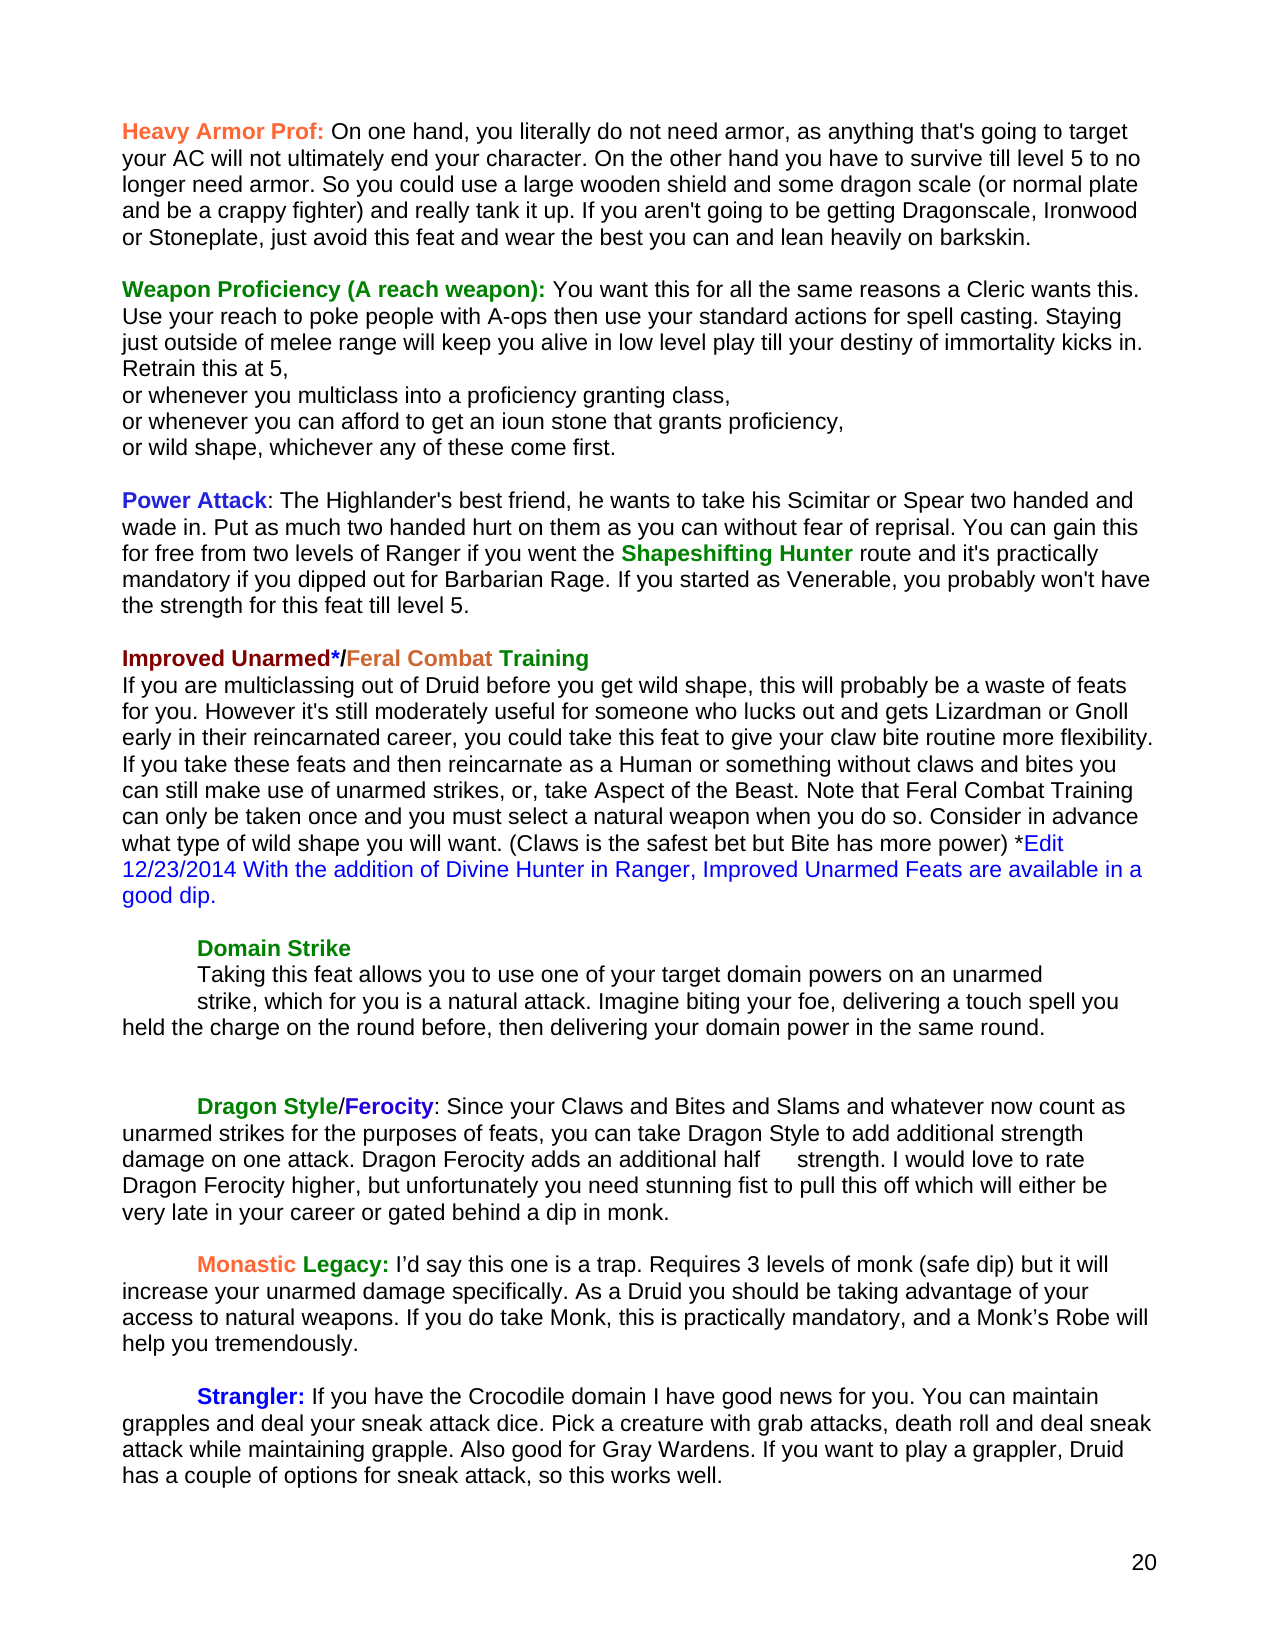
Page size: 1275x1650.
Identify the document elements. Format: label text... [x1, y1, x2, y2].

text or whenever you can afford to get an ioun stone that grants proficiency, [122, 408, 1157, 434]
text Power Attack: The Highlander's best friend, he wants to take his Scimitar or Spear two handed and wade in. Put as much two handed hurt on them as you can without fear of reprisal. You can gain this for free from two levels of Ranger if you went the Shapeshifting Hunter route and it's practically mandatory if you dipped out for Barbarian Rage. If you started as Venerable, you probably won't have the strength for this feat till level 5. [122, 487, 1157, 619]
text or whenever you multiclass into a proficiency granting class, [122, 382, 1157, 408]
text Heavy Armor Prof: On one hand, you literally do not need armor, as anything that's going to target your AC will not ultimately end your character. On the other hand you have to survive till level 5 to no longer need armor. So you could use a large wooden shield and some dragon scale (or normal plate and be a crappy fighter) and really tank it up. If you aren't going to be getting Dragonscale, Ironwood or Stoneplate, just avoid this feat and wear the best you can and lean heavily on barkskin. [122, 118, 1157, 250]
text Taking this feat allows you to use one of your target domain powers on an unarmed strike, which for you is a natural attack. Imagine biting your foe, delivering a touch spell you held the charge on the round before, then delivering your domain power in the same round. [122, 961, 1157, 1041]
text Improved Unarmed*/Feral Combat Training [122, 645, 1157, 672]
text Domain Strike [122, 935, 1157, 961]
text Strangler: If you have the Crocodile domain I have good news for you. You can maintain grapples and deal your sneak attack dice. Pick a creature with grab attacks, death roll and deal sneak attack while maintaining grapple. Also good for Gray Wardens. If you want to play a grappler, Druid has a couple of options for sneak attack, so this works well. [122, 1383, 1157, 1488]
text Monastic Legacy: I’d say this one is a trap. Requires 3 levels of monk (safe dip) but it will increase your unarmed damage specifically. As a Druid you should be taking advantage of your access to natural weapons. If you do take Monk, this is practically mandatory, and a Monk’s Robe will help you tremendously. [122, 1251, 1157, 1357]
text Dragon Style/Ferocity: Since your Claws and Bites and Slams and whatever now count as unarmed strikes for the purposes of feats, you can take Dragon Style to add additional strength damage on one attack. Dragon Ferocity adds an additional half strength. I would love to rate Dragon Ferocity higher, but unfortunately you need stunning fist to pull this off which will either be very late in your career or gated behind a dip in monk. [122, 1093, 1157, 1225]
text Weapon Proficiency (A reach weapon): You want this for all the same reasons a Cleric wants this. Use your reach to poke people with A-ops then use your standard actions for spell casting. Staying just outside of melee range will keep you alive in low level play till your destiny of immortality kicks in. Retrain this at 5, [122, 276, 1157, 382]
text or wild shape, whichever any of these come first. [122, 434, 1157, 461]
text If you are multiclassing out of Druid before you get wild shape, this will probably be a waste of feats for you. However it's still moderately useful for someone who lucks out and gets Lizardman or Gnoll early in their reincarnated career, you could take this feat to give your claw bite routine more flexibility. If you take these feats and then reincarnate as a Human or something without claws and bites you can still make use of unarmed strikes, or, take Aspect of the Beast. Note that Feral Combat Training can only be taken once and you must select a natural weapon when you do so. Consider in advance what type of wild shape you will want. (Claws is the safest bet but Bite has more power) *Edit 12/23/2014 With the addition of Divine Hunter in Ranger, Improved Unarmed Feats are available in a good dip. [122, 672, 1157, 909]
